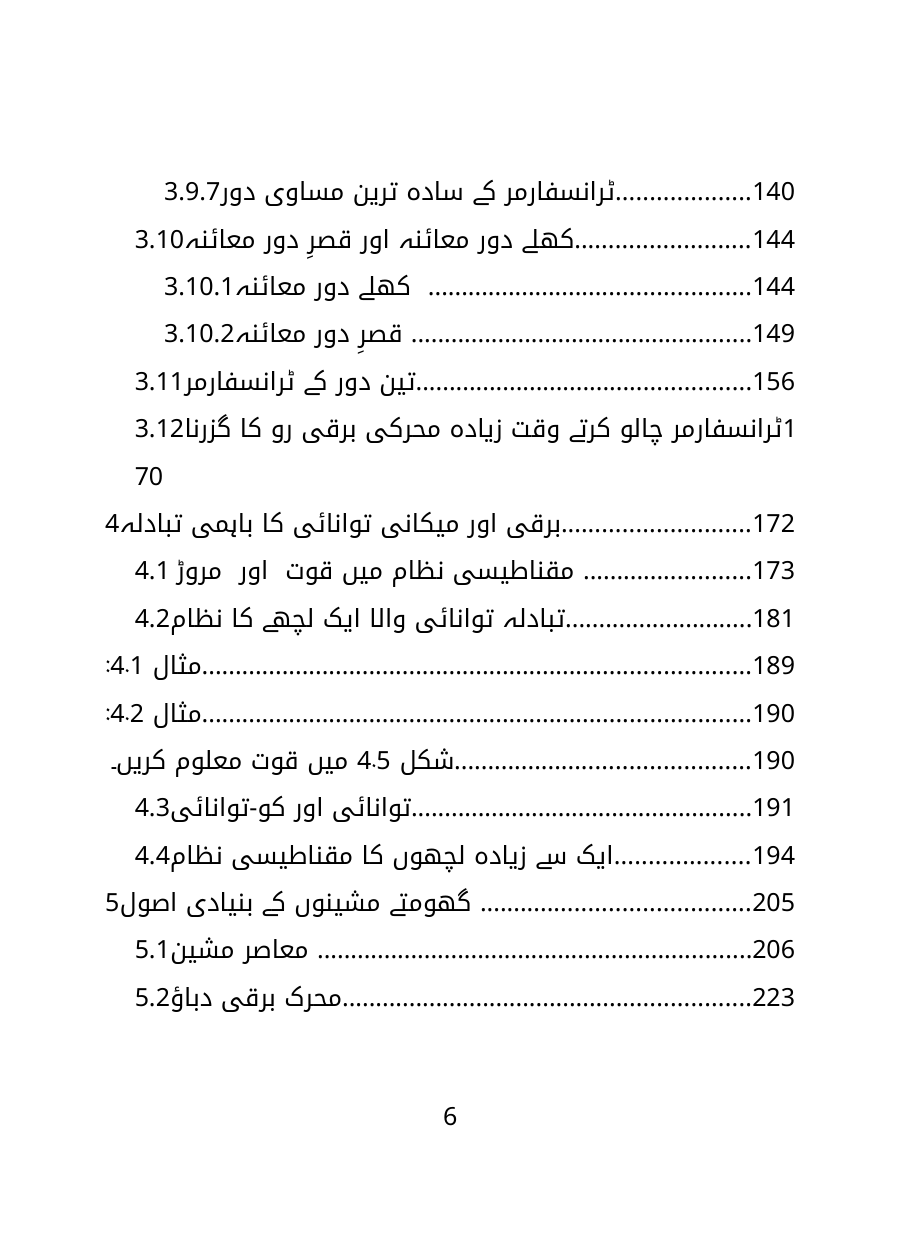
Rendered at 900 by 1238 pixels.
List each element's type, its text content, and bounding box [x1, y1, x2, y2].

text 3.11تین دور کے ٹرانسفارمر 156 [134, 358, 795, 406]
text 4.2تبادلہ توانائی والا ایک لچھے کا نظام 181 [134, 595, 795, 642]
text 4.4ایک سے زیادہ لچھوں کا مقناطیسی نظام 194 [134, 832, 795, 879]
text 5.2محرک برقی دباؤ 223 [134, 974, 795, 1022]
text 3.10.2قصرِ دور معائنہ 149 [164, 311, 795, 358]
text 4برقی اور میکانی توانائی کا باہمی تبادلہ 172 [105, 500, 795, 548]
text 5گھومتے مشینوں کے بنیادی اصول 205 [105, 879, 795, 927]
text مثال 4.2: 190 [105, 690, 795, 737]
text 4.3توانائی اور کو-توانائی 191 [134, 785, 795, 832]
text مثال 4.1: 189 [105, 642, 795, 690]
text 4.1 مقناطیسی نظام میں قوت اور مروڑ 173 [134, 548, 795, 595]
text 3.12ٹرانسفارمر چالو کرتے وقت زیادہ محرکی برقی رو کا گزرنا 170 [134, 406, 795, 500]
text 3.9.7ٹرانسفارمر کے سادہ ترین مساوی دور 140 [164, 168, 795, 216]
text 5.1معاصر مشین 206 [134, 927, 795, 974]
text 3.10.1کھلے دور معائنہ 144 [164, 263, 795, 311]
text 3.10کھلے دور معائنہ اور قصرِ دور معائنہ 144 [134, 216, 795, 263]
text شکل 4.5 میں قوت معلوم کریں۔ 190 [105, 737, 795, 785]
